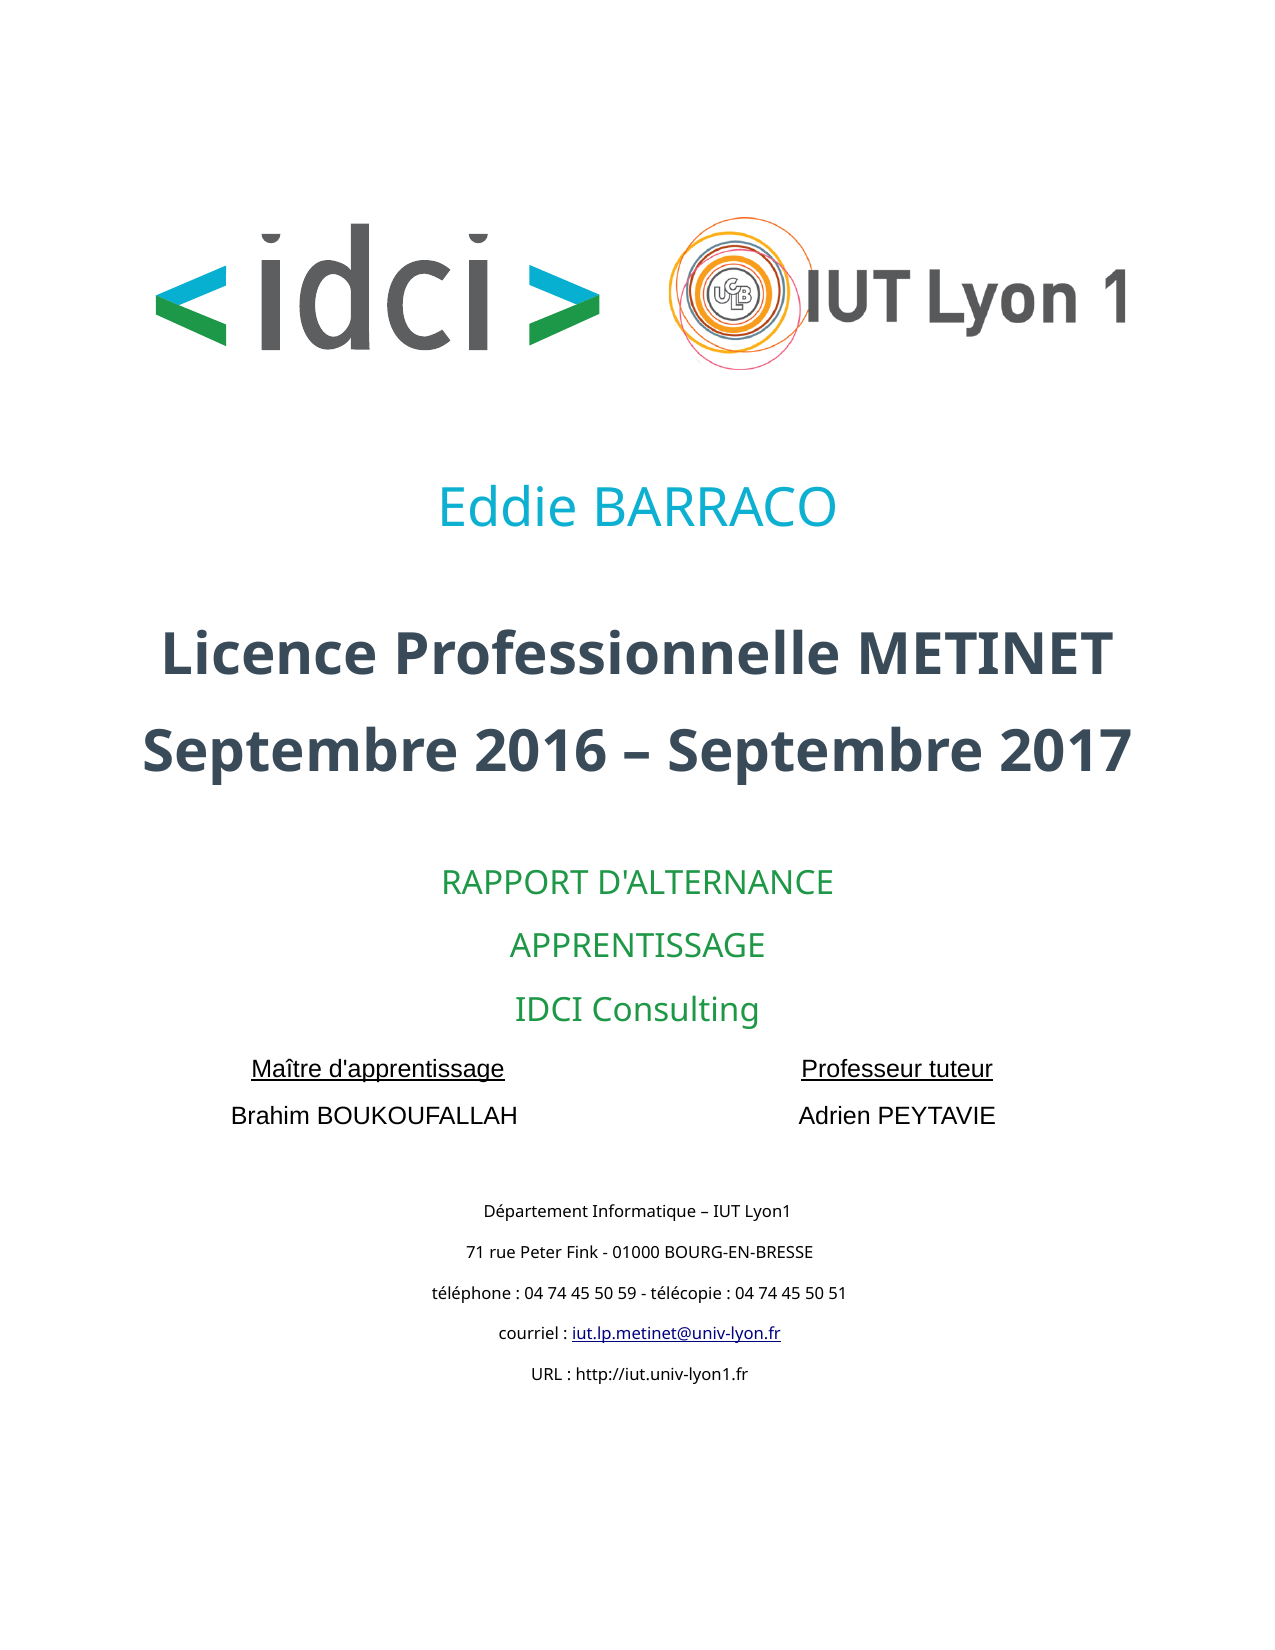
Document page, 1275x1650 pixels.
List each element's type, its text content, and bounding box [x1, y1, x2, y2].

text Licence Professionnelle METINET [118, 612, 1157, 691]
table_header Maître d'apprentissage Brahim BOUKOUFALLAH [118, 1040, 637, 1144]
text APPRENTISSAGE [118, 922, 1157, 967]
text téléphone : 04 74 45 50 59 - télécopie : 04 74 45 50 51 [118, 1281, 1157, 1304]
text IDCI Consulting [118, 985, 1157, 1031]
table_header [118, 211, 637, 413]
text Eddie BARRACO [118, 468, 1157, 542]
table_header [638, 370, 1157, 413]
text Septembre 2016 – Septembre 2017 [118, 709, 1157, 789]
table_header Professeur tuteur Adrien PEYTAVIE [638, 1040, 1157, 1144]
text Département Informatique – IUT Lyon1 [118, 1200, 1157, 1223]
table_header [638, 211, 1157, 369]
text RAPPORT D'ALTERNANCE [118, 859, 1157, 904]
text URL : http://iut.univ-lyon1.fr [118, 1363, 1157, 1385]
text courriel : iut.lp.metinet@univ-lyon.fr [118, 1322, 1157, 1345]
picture [668, 217, 1126, 370]
text 71 rue Peter Fink - 01000 BOURG-EN-BRESSE [118, 1241, 1157, 1263]
